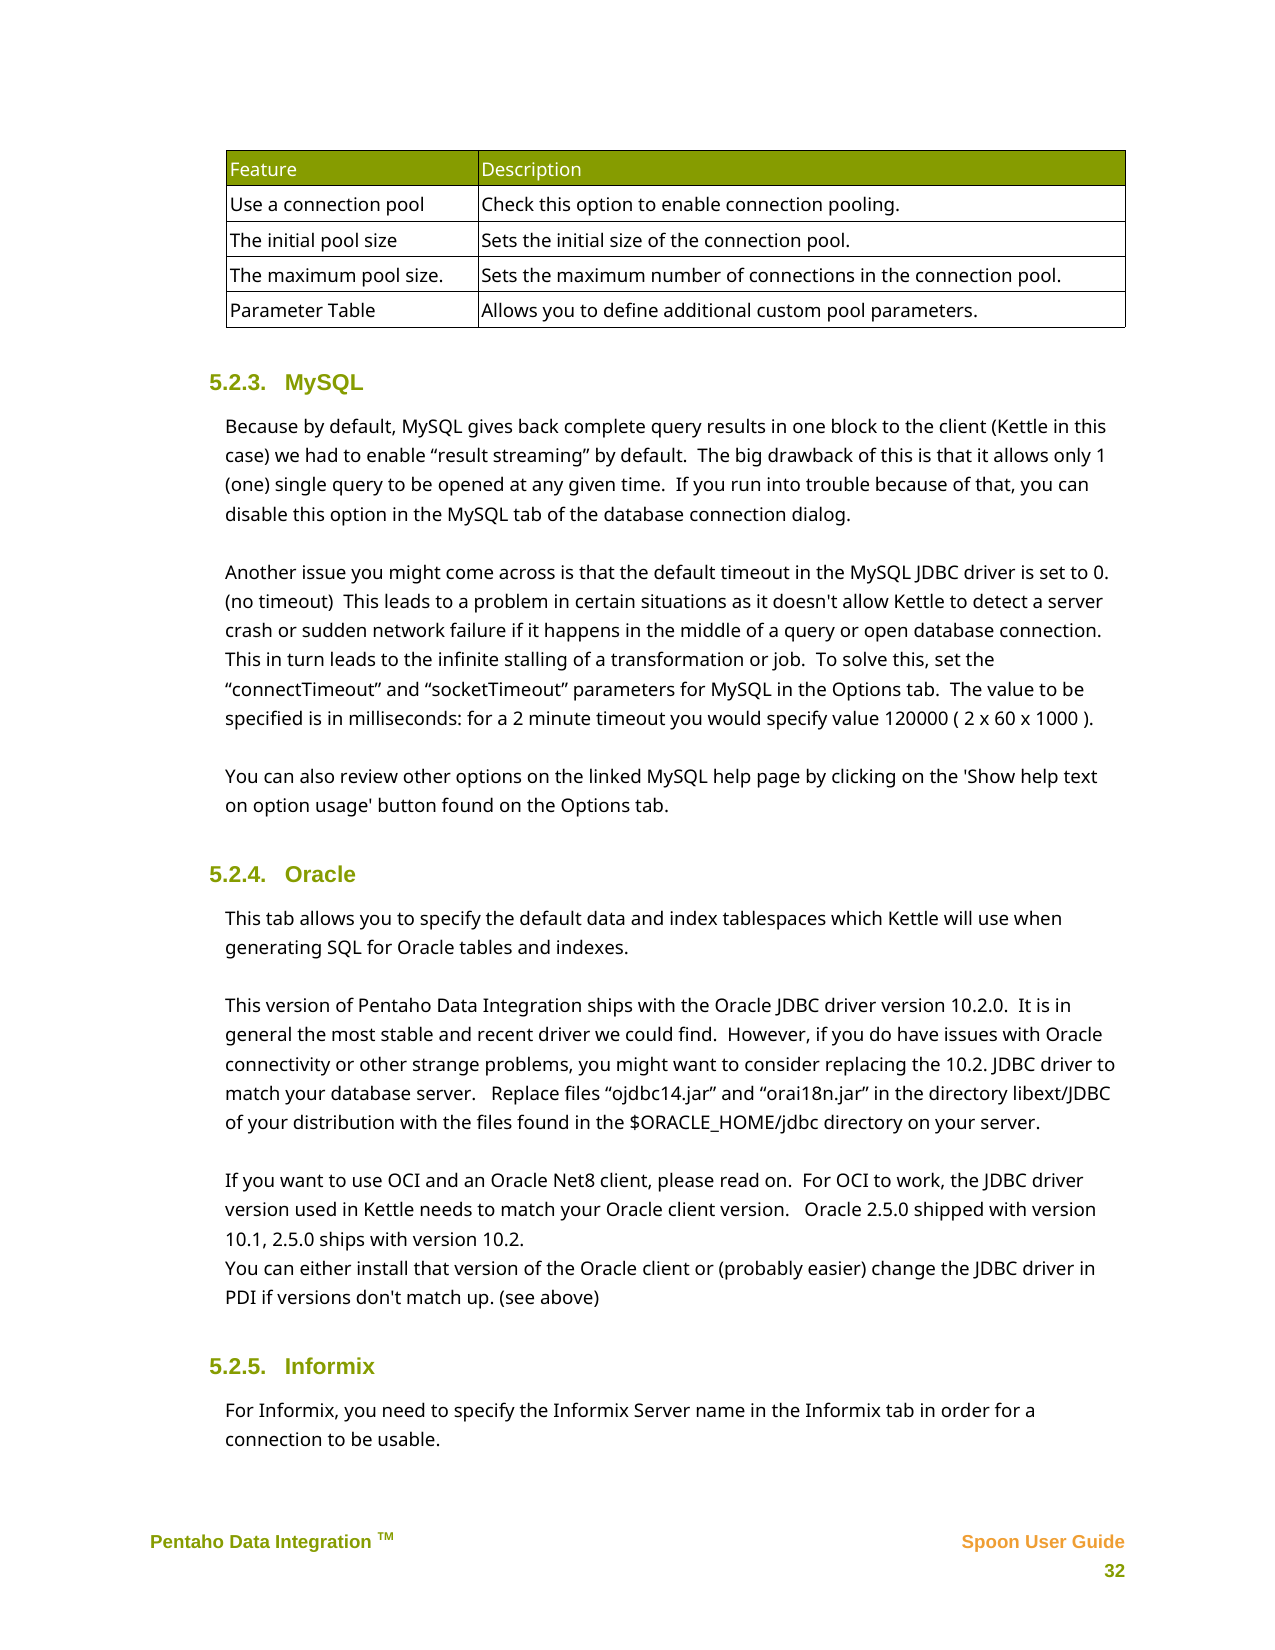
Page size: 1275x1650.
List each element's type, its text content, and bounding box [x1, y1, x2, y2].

text For Informix, you need to specify the Informix Server name in the Informix tab in order for a connection to be usable. [225, 1394, 1125, 1452]
table_cell The initial pool size [227, 222, 478, 256]
table_cell Allows you to define additional custom pool parameters. [479, 292, 1125, 327]
table_cell Parameter Table [227, 292, 478, 327]
table_cell The maximum pool size. [227, 257, 478, 291]
subtitle Oracle [209, 855, 1125, 889]
text Because by default, MySQL gives back complete query results in one block to the client (Kettle in this case) we had to enable “result streaming” by default. The big drawback of this is that it allows only 1 (one) single query to be opened at any given time. If you run into trouble because of that, you can disable this option in the MySQL tab of the database connection dialog. [225, 410, 1125, 527]
table_header Feature [227, 151, 478, 185]
table_cell Sets the maximum number of connections in the connection pool. [479, 257, 1125, 291]
text You can either install that version of the Oracle client or (probably easier) change the JDBC driver in PDI if versions don't match up. (see above) [225, 1252, 1125, 1310]
table_header Description [479, 151, 1125, 185]
text This version of Pentaho Data Integration ships with the Oracle JDBC driver version 10.2.0. It is in general the most stable and recent driver we could find. However, if you do have issues with Oracle connectivity or other strange problems, you might want to consider replacing the 10.2. JDBC driver to match your database server. Replace files “ojdbc14.jar” and “orai18n.jar” in the directory libext/JDBC of your distribution with the files found in the $ORACLE_HOME/jdbc directory on your server. [225, 989, 1125, 1135]
table_cell Sets the initial size of the connection pool. [479, 222, 1125, 256]
text Another issue you might come across is that the default timeout in the MySQL JDBC driver is set to 0. (no timeout) This leads to a problem in certain situations as it doesn't allow Kettle to detect a server crash or sudden network failure if it happens in the middle of a query or open database connection. This in turn leads to the infinite stalling of a transformation or job. To solve this, set the “connectTimeout” and “socketTimeout” parameters for MySQL in the Options tab. The value to be specified is in milliseconds: for a 2 minute timeout you would specify value 120000 ( 2 x 60 x 1000 ). [225, 556, 1125, 731]
text You can also review other options on the linked MySQL help page by clicking on the 'Show help text on option usage' button found on the Options tab. [225, 760, 1125, 818]
table_cell Check this option to enable connection pooling. [479, 186, 1125, 221]
text If you want to use OCI and an Oracle Net8 client, please read on. For OCI to work, the JDBC driver version used in Kettle needs to match your Oracle client version. Oracle 2.5.0 shipped with version 10.1, 2.5.0 ships with version 10.2. [225, 1164, 1125, 1252]
subtitle MySQL [209, 363, 1125, 398]
table_cell Use a connection pool [227, 186, 478, 221]
text This tab allows you to specify the default data and index tablespaces which Kettle will use when generating SQL for Oracle tables and indexes. [225, 902, 1125, 960]
subtitle Informix [209, 1346, 1125, 1381]
